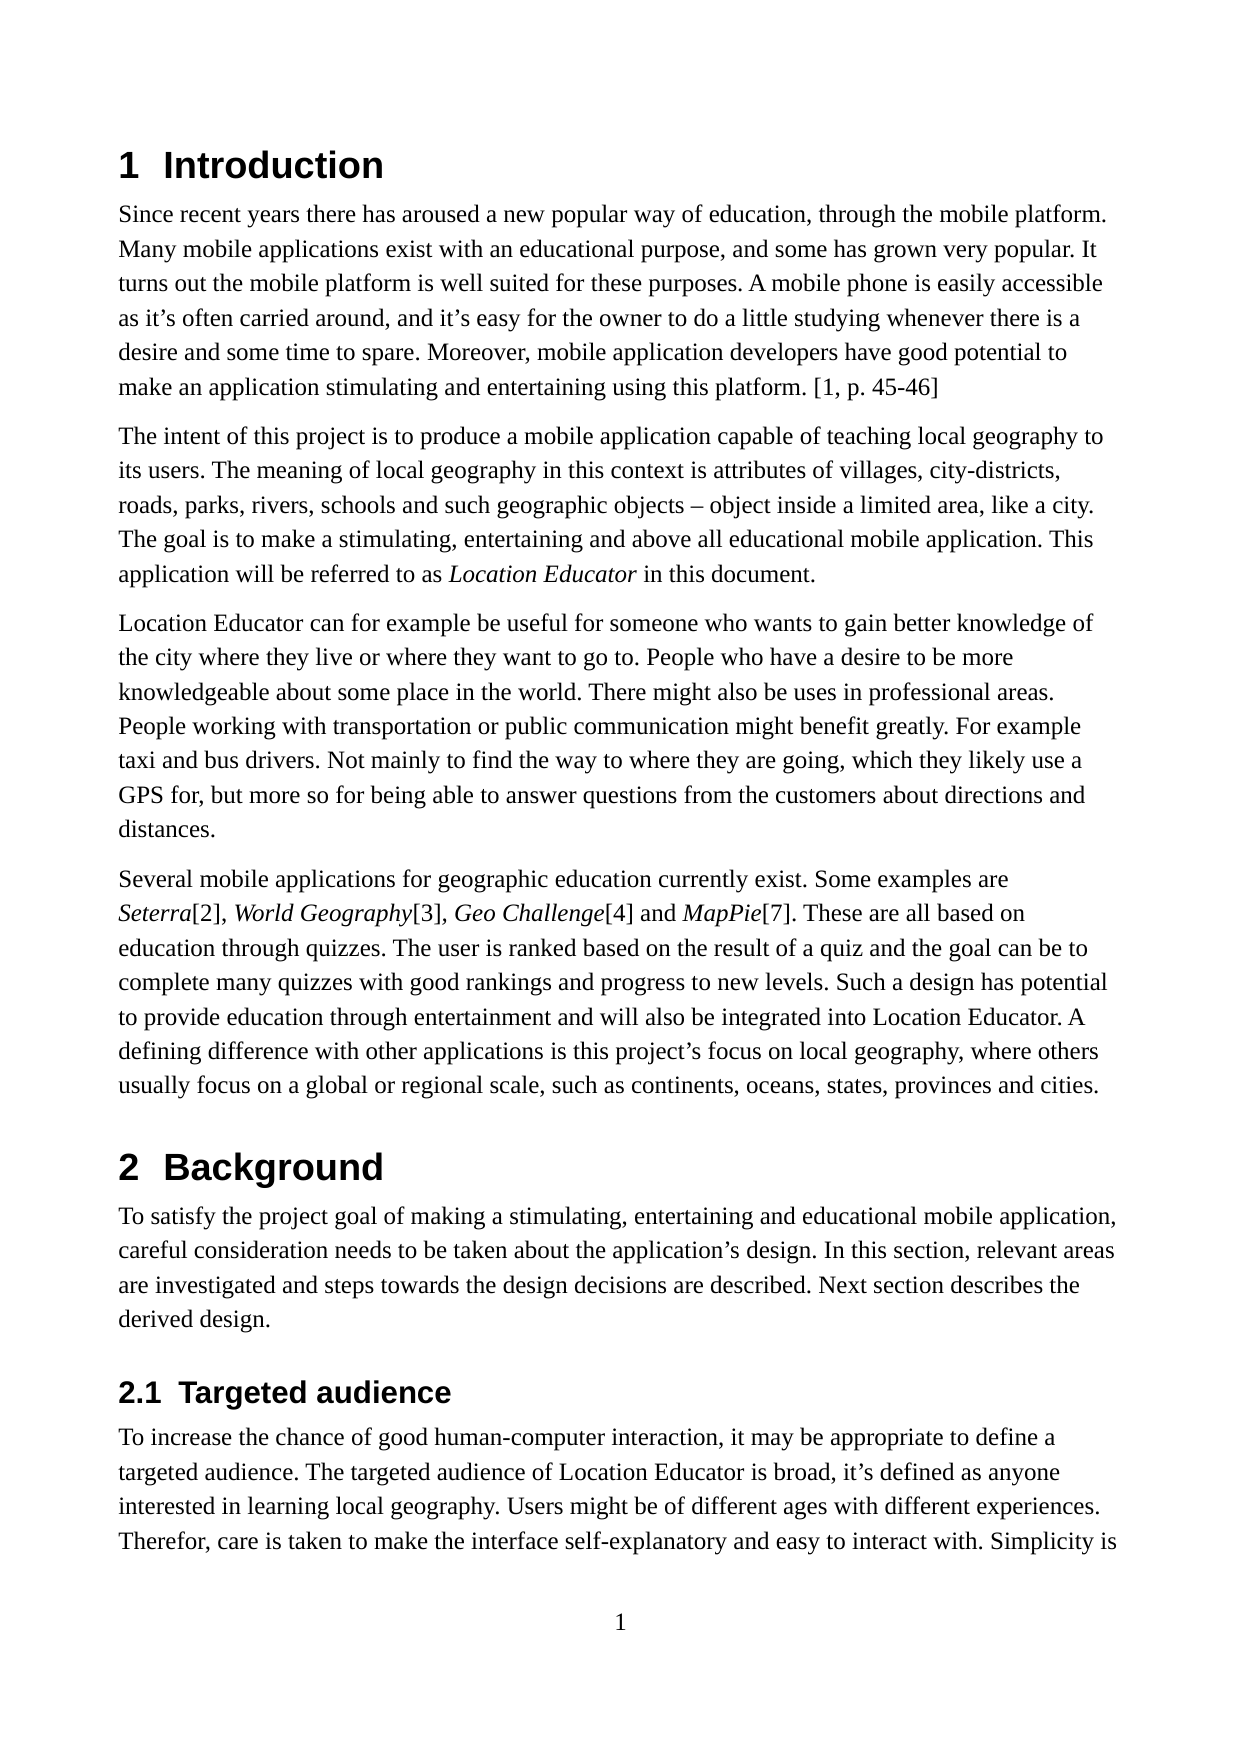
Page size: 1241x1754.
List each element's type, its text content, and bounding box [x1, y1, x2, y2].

text To increase the chance of good human-computer interaction, it may be appropriate to define a targeted audience. The targeted audience of Location Educator is broad, it’s defined as anyone interested in learning local geography. Users might be of different ages with different experiences. Therefor, care is taken to make the interface self-explanatory and easy to interact with. Simplicity is [118, 1422, 1122, 1555]
text Location Educator can for example be useful for someone who wants to gain better knowledge of the city where they live or where they want to go to. People who have a desire to be more knowledgeable about some place in the world. There might also be uses in professional areas. People working with transportation or public communication might benefit greatly. For example taxi and bus drivers. Not mainly to find the way to where they are going, which they likely use a GPS for, but more so for being able to answer questions from the customers about directions and distances. [118, 608, 1122, 843]
subtitle Targeted audience [118, 1374, 1122, 1410]
subtitle Introduction [118, 143, 1122, 187]
text To satisfy the project goal of making a stimulating, entertaining and educational mobile application, careful consideration needs to be taken about the application’s design. In this section, relevant areas are investigated and steps towards the design decisions are described. Next section describes the derived design. [118, 1201, 1122, 1333]
text Since recent years there has aroused a new popular way of education, through the mobile platform. Many mobile applications exist with an educational purpose, and some has grown very popular. It turns out the mobile platform is well suited for these purposes. A mobile phone is easily accessible as it’s often carried around, and it’s easy for the owner to do a little studying whenever there is a desire and some time to spare. Moreover, mobile application developers have good potential to make an application stimulating and entertaining using this platform. [1, p. 45-46] [118, 199, 1122, 400]
text The intent of this project is to produce a mobile application capable of teaching local geography to its users. The meaning of local geography in this context is attributes of villages, city-districts, roads, parks, rivers, schools and such geographic objects – object inside a limited area, like a city. The goal is to make a stimulating, entertaining and above all educational mobile application. This application will be referred to as Location Educator in this document. [118, 421, 1122, 587]
text Several mobile applications for geographic education currently exist. Some examples are Seterra[2], World Geography[3], Geo Challenge[4] and MapPie[7]. These are all based on education through quizzes. The user is ranked based on the result of a quiz and the goal can be to complete many quizzes with good rankings and progress to new levels. Such a design has potential to provide education through entertainment and will also be integrated into Location Educator. A defining difference with other applications is this project’s focus on local geography, where others usually focus on a global or regional scale, such as continents, oceans, states, provinces and cities. [118, 864, 1122, 1099]
subtitle Background [118, 1144, 1122, 1188]
